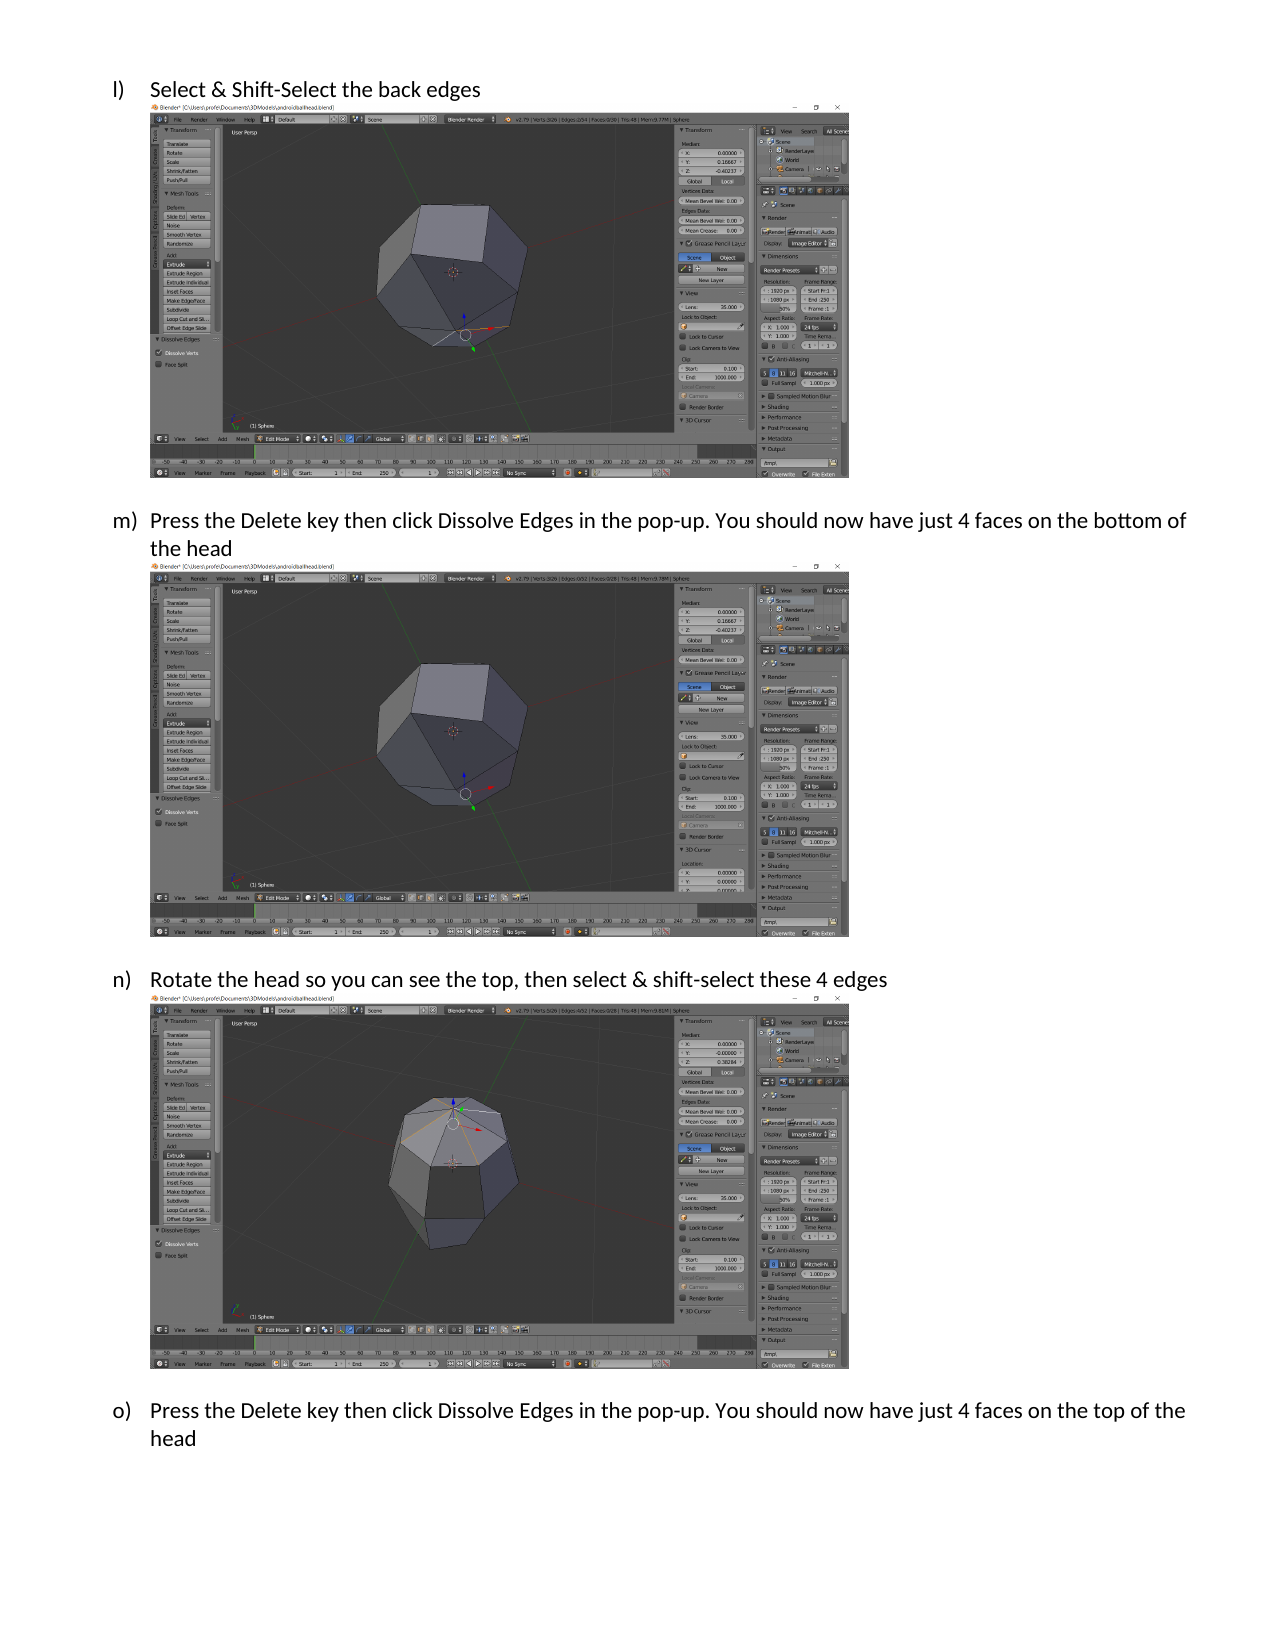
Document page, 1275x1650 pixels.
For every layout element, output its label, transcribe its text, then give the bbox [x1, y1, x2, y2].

list Press the Delete key then click Dissolve Edges in the pop-up. You should now have just 4 faces on the bottom of the head [112, 506, 1200, 965]
list Select & Shift-Select the back edges [112, 75, 1200, 506]
list Rotate the head so you can see the top, then select & shift-select these 4 edges [112, 965, 1200, 1396]
list Press the Delete key then click Dissolve Edges in the pop-up. You should now have just 4 faces on the top of the head [112, 1396, 1200, 1452]
